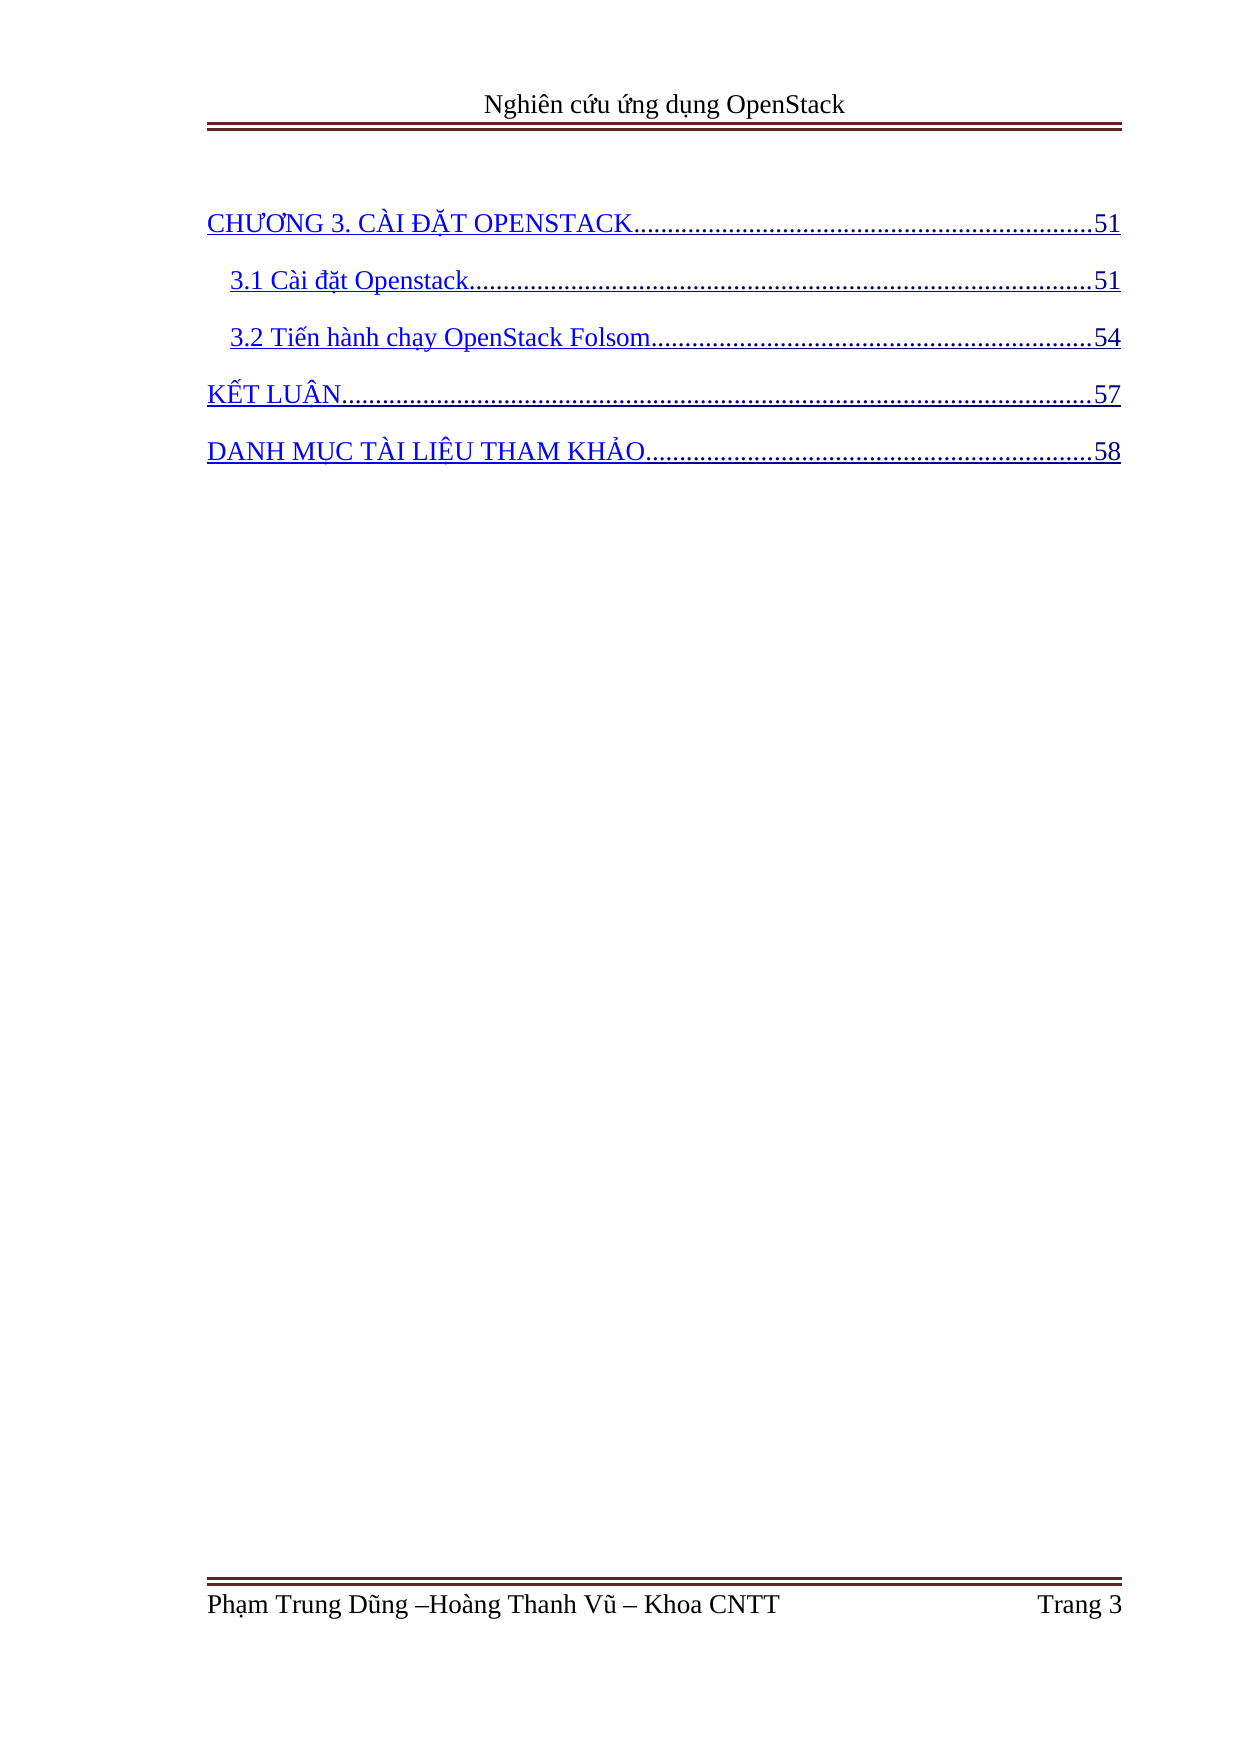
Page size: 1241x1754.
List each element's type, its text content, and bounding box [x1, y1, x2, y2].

text CHƯƠNG 3. CÀI ĐẶT OPENSTACK 51 [207, 207, 1122, 238]
text 3.1 Cài đặt Openstack 51 [230, 264, 1122, 295]
text DANH MỤC TÀI LIỆU THAM KHẢO 58 [207, 435, 1122, 466]
text 3.2 Tiến hành chạy OpenStack Folsom 54 [230, 321, 1122, 352]
text KẾT LUẬN 57 [207, 378, 1122, 409]
